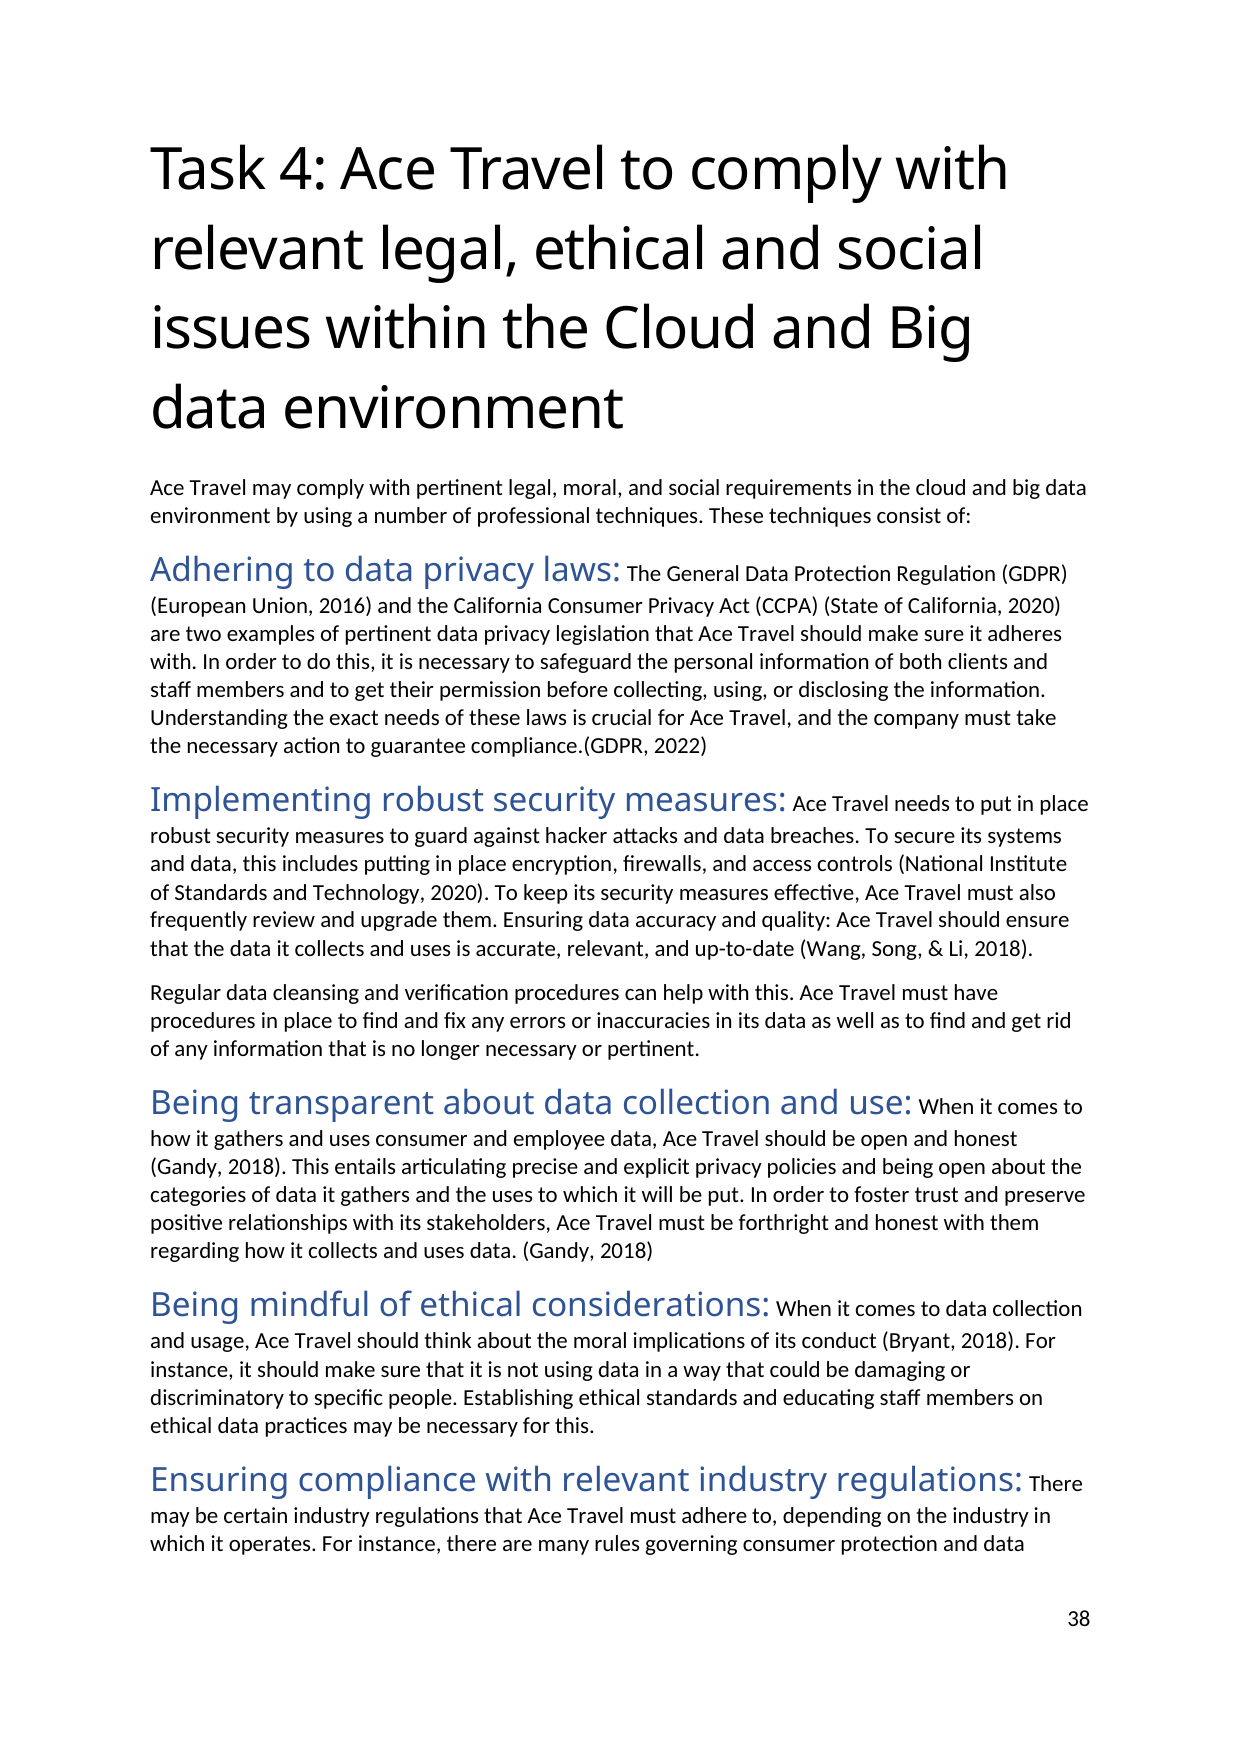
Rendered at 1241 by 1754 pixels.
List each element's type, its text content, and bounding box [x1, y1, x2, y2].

text Adhering to data privacy laws: The General Data Protection Regulation (GDPR) (European Union, 2016) and the California Consumer Privacy Act (CCPA) (State of California, 2020) are two examples of pertinent data privacy legislation that Ace Travel should make sure it adheres with. In order to do this, it is necessary to safeguard the personal information of both clients and staff members and to get their permission before collecting, using, or disclosing the information. Understanding the exact needs of these laws is crucial for Ace Travel, and the company must take the necessary action to guarantee compliance.(GDPR, 2022) [150, 546, 1090, 759]
text Ensuring compliance with relevant industry regulations: There may be certain industry regulations that Ace Travel must adhere to, depending on the industry in which it operates. For instance, there are many rules governing consumer protection and data [150, 1455, 1090, 1557]
text Being transparent about data collection and use: When it comes to how it gathers and uses consumer and employee data, Ace Travel should be open and honest (Gandy, 2018). This entails articulating precise and explicit privacy policies and being open about the categories of data it gathers and the uses to which it will be put. In order to foster trust and preserve positive relationships with its stakeholders, Ace Travel must be forthright and honest with them regarding how it collects and uses data. (Gandy, 2018) [150, 1079, 1090, 1264]
title Task 4: Ace Travel to comply with relevant legal, ethical and social issues within the Cloud and Big data environment [150, 127, 1090, 445]
text Ace Travel may comply with pertinent legal, moral, and social requirements in the cloud and big data environment by using a number of professional techniques. These techniques consist of: [150, 445, 1090, 529]
text Being mindful of ethical considerations: When it comes to data collection and usage, Ace Travel should think about the moral implications of its conduct (Bryant, 2018). For instance, it should make sure that it is not using data in a way that could be damaging or discriminatory to specific people. Establishing ethical standards and educating staff members on ethical data practices may be necessary for this. [150, 1281, 1090, 1439]
text Implementing robust security measures: Ace Travel needs to put in place robust security measures to guard against hacker attacks and data breaches. To secure its systems and data, this includes putting in place encryption, firewalls, and access controls (National Institute of Standards and Technology, 2020). To keep its security measures effective, Ace Travel must also frequently review and upgrade them. Ensuring data accuracy and quality: Ace Travel should ensure that the data it collects and uses is accurate, relevant, and up-to-date (Wang, Song, & Li, 2018). [150, 776, 1090, 962]
text Regular data cleansing and verification procedures can help with this. Ace Travel must have procedures in place to find and fix any errors or inaccuracies in its data as well as to find and get rid of any information that is no longer necessary or pertinent. [150, 978, 1090, 1062]
